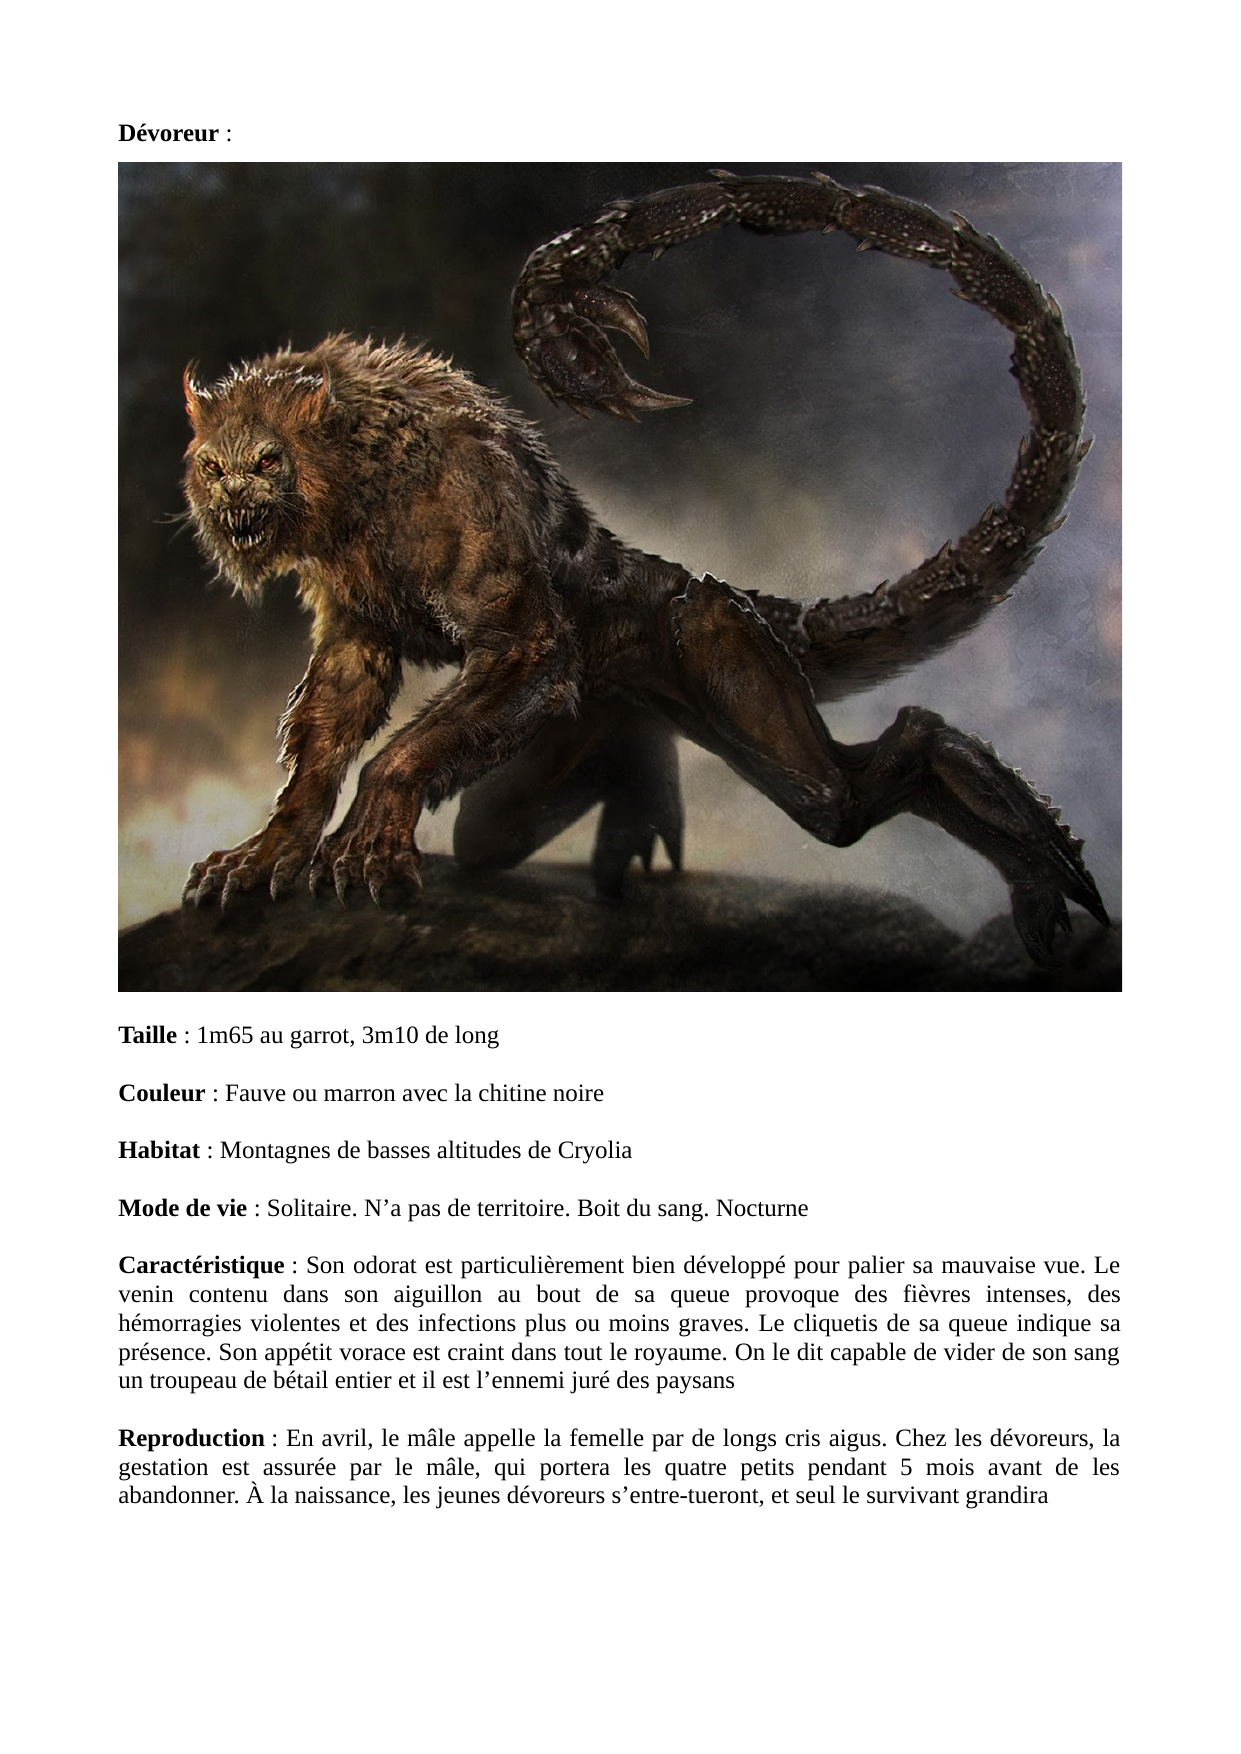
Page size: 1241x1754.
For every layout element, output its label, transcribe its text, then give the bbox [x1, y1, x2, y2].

text Mode de vie : Solitaire. N’a pas de territoire. Boit du sang. Nocturne [118, 1193, 1122, 1222]
text Caractéristique : Son odorat est particulièrement bien développé pour palier sa mauvaise vue. Le venin contenu dans son aiguillon au bout de sa queue provoque des fièvres intenses, des hémorragies violentes et des infections plus ou moins graves. Le cliquetis de sa queue indique sa présence. Son appétit vorace est craint dans tout le royaume. On le dit capable de vider de son sang un troupeau de bétail entier et il est l’ennemi juré des paysans [118, 1251, 1122, 1394]
text Taille : 1m65 au garrot, 3m10 de long [118, 1021, 1122, 1049]
picture [118, 162, 1123, 992]
text Dévoreur : [118, 118, 1122, 147]
text Reproduction : En avril, le mâle appelle la femelle par de longs cris aigus. Chez les dévoreurs, la gestation est assurée par le mâle, qui portera les quatre petits pendant 5 mois avant de les abandonner. À la naissance, les jeunes dévoreurs s’entre-tueront, et seul le survivant grandira [118, 1423, 1122, 1509]
text Couleur : Fauve ou marron avec la chitine noire [118, 1078, 1122, 1107]
text Habitat : Montagnes de basses altitudes de Cryolia [118, 1136, 1122, 1164]
